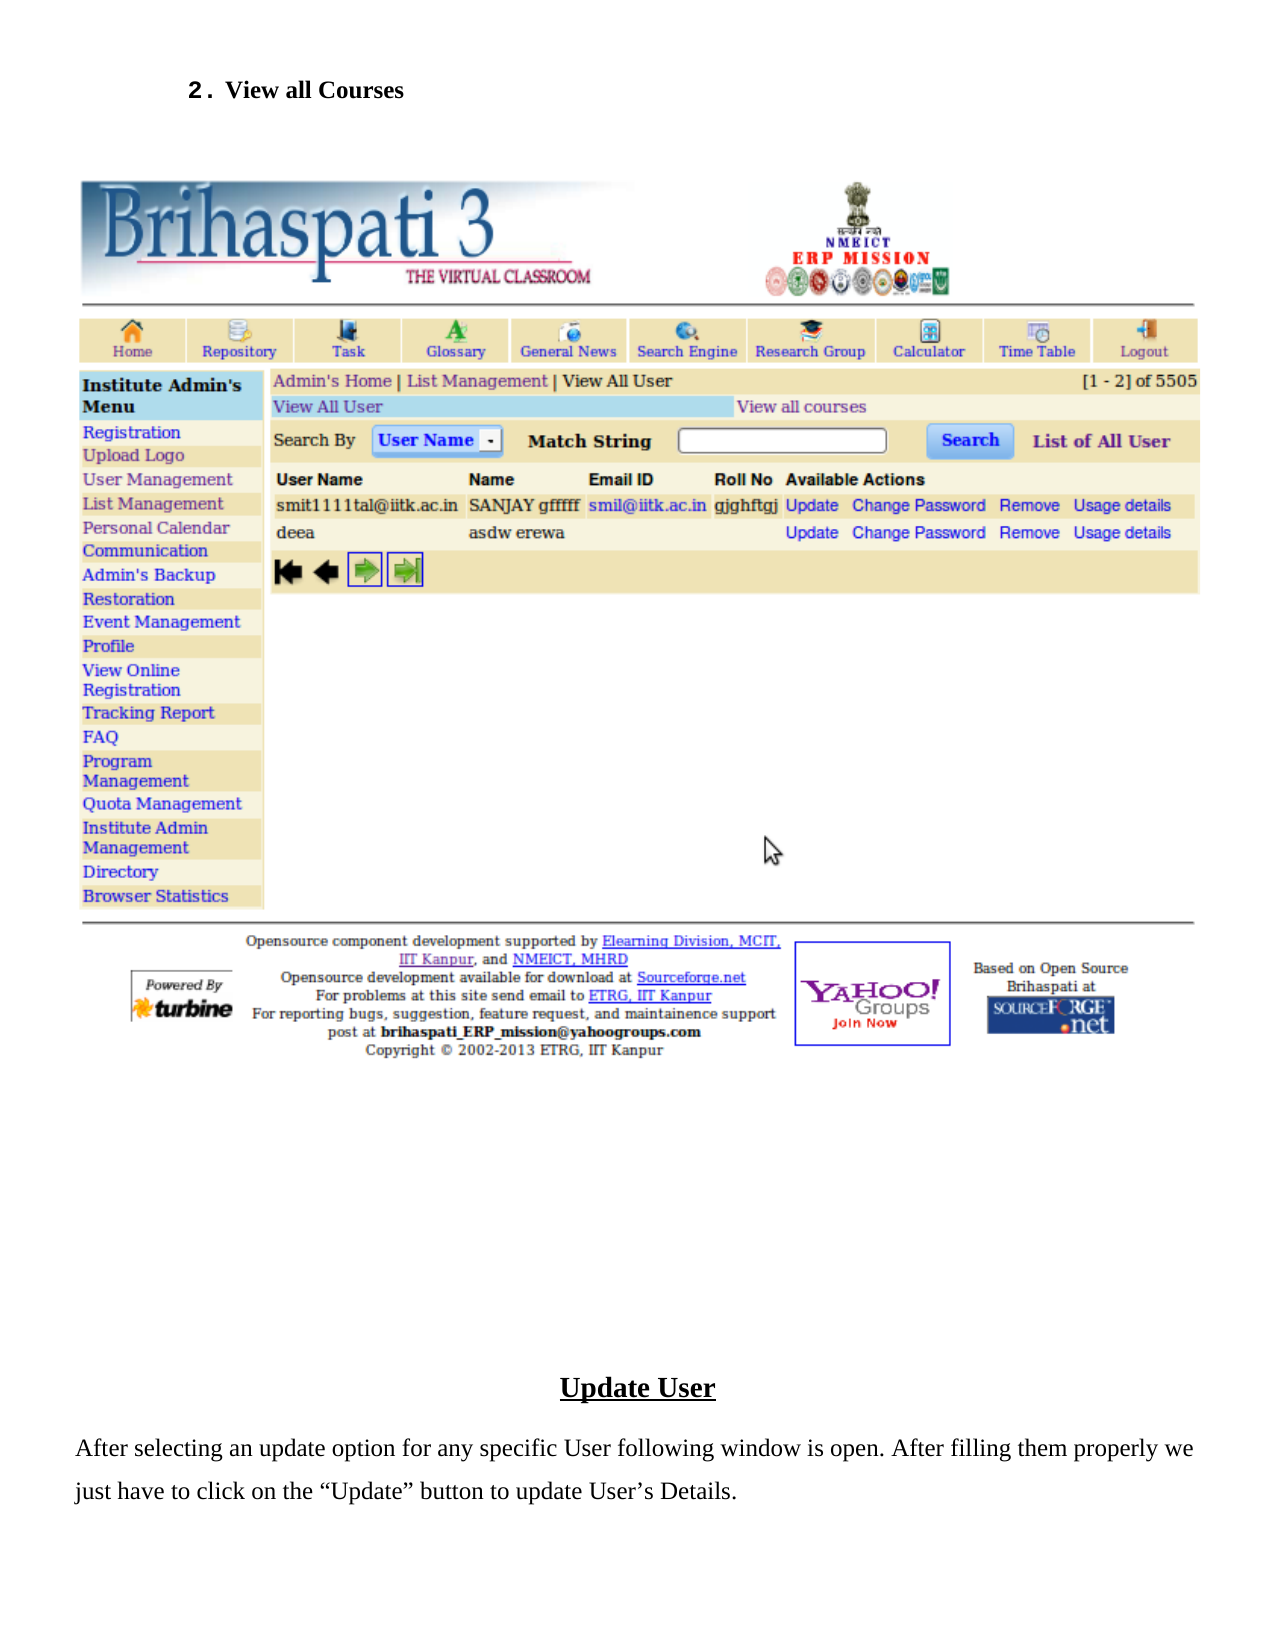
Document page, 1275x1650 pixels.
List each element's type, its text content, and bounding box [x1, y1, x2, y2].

picture [75, 178, 1200, 1081]
list View all Courses [187, 75, 1200, 106]
text After selecting an update option for any specific User following window is open. After filling them properly we just have to click on the “Update” button to update User’s Details. [75, 1433, 1200, 1505]
text Update User [75, 1370, 1200, 1404]
